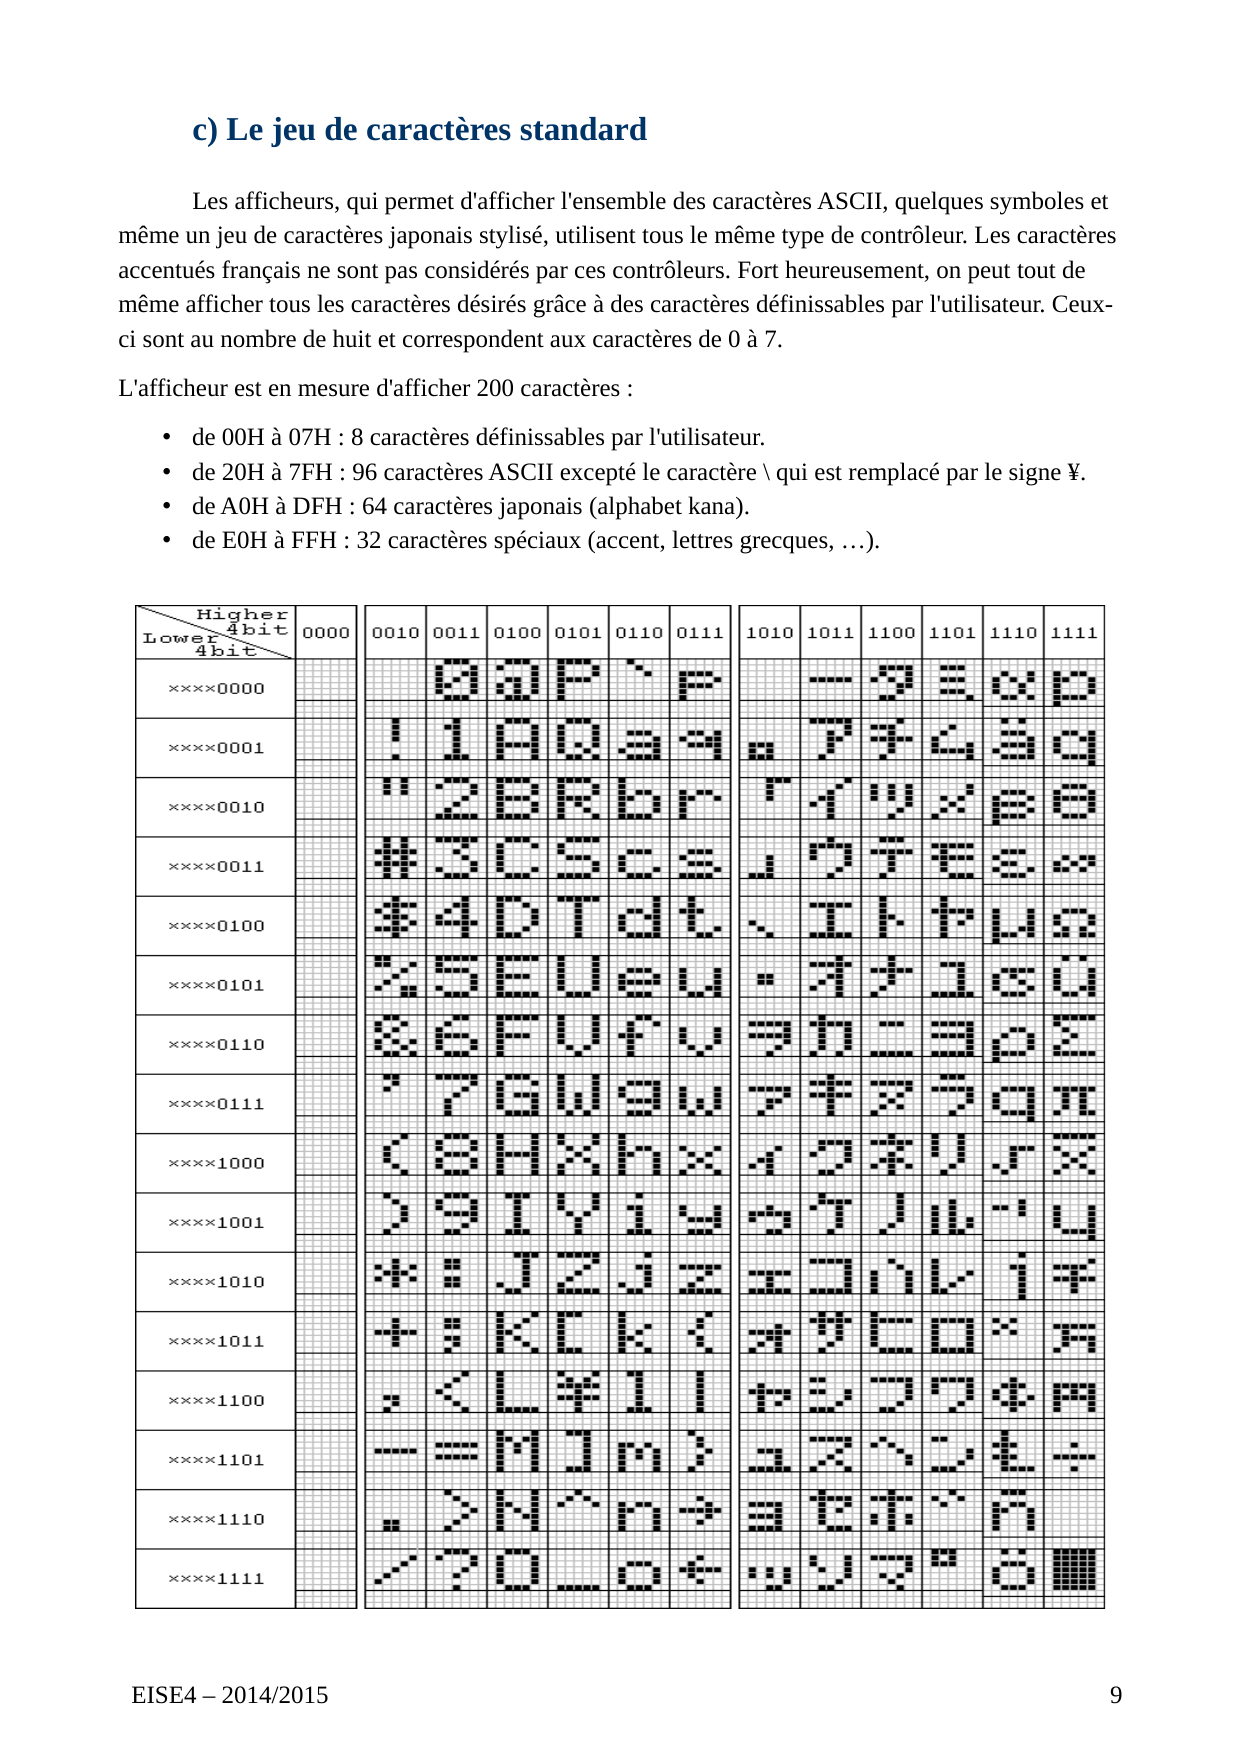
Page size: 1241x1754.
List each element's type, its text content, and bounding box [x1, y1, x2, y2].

list de 20H à 7FH : 96 caractères ASCII excepté le caractère \ qui est remplacé par le signe ¥. [162, 457, 1122, 485]
list de A0H à DFH : 64 caractères japonais (alphabet kana). [162, 491, 1122, 520]
text Les afficheurs, qui permet d'afficher l'ensemble des caractères ASCII, quelques symboles et même un jeu de caractères japonais stylisé, utilisent tous le même type de contrôleur. Les caractères accentués français ne sont pas considérés par ces contrôleurs. Fort heureusement, on peut tout de même afficher tous les caractères désirés grâce à des caractères définissables par l'utilisateur. Ceux-ci sont au nombre de huit et correspondent aux caractères de 0 à 7. [118, 186, 1122, 353]
text L'afficheur est en mesure d'afficher 200 caractères : [118, 373, 1122, 402]
picture [135, 605, 1105, 1609]
text c) Le jeu de caractères standard [118, 109, 1122, 148]
list de 00H à 07H : 8 caractères définissables par l'utilisateur. [162, 422, 1122, 451]
list de E0H à FFH : 32 caractères spéciaux (accent, lettres grecques, …). [162, 526, 1122, 554]
